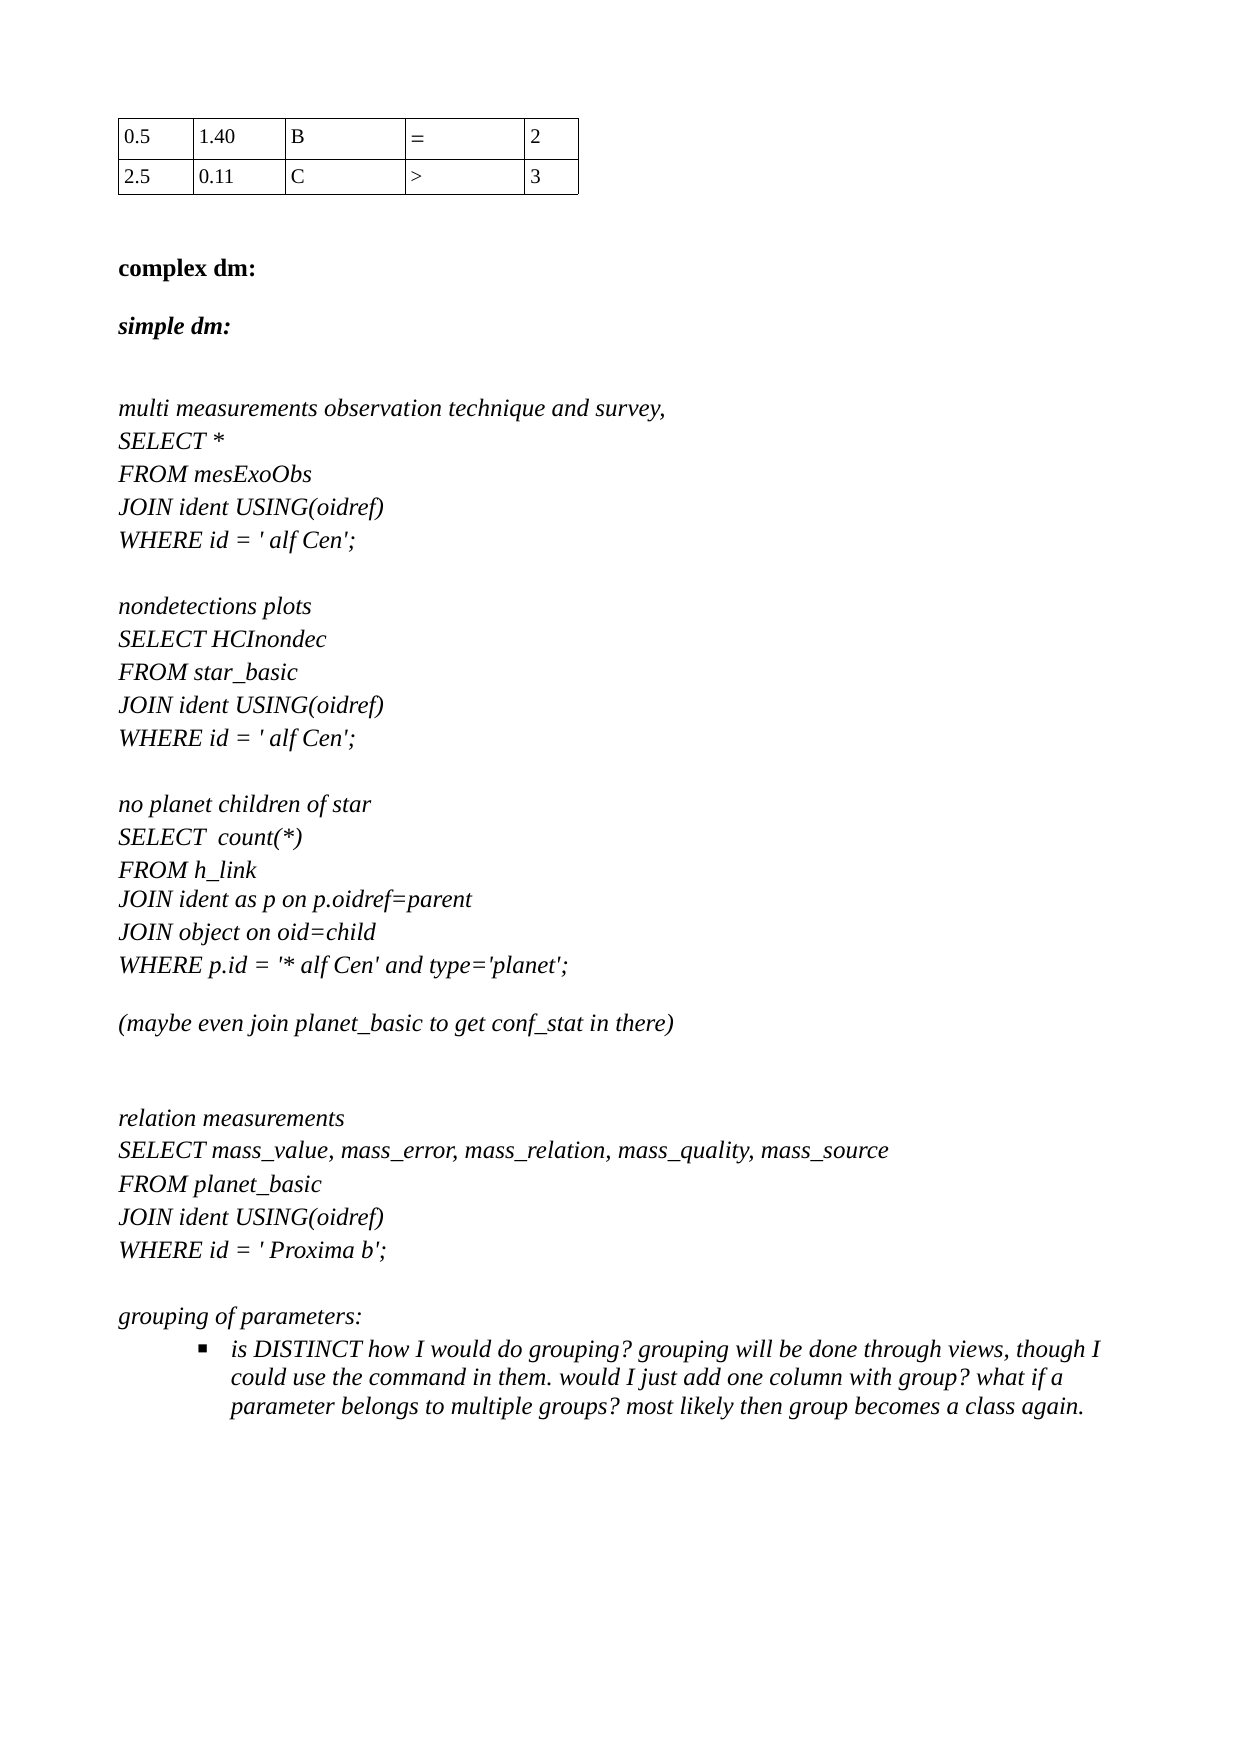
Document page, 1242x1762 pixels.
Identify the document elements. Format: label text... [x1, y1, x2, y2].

text complex dm: [118, 253, 1124, 282]
text FROM mesExoObs [118, 459, 1124, 488]
text JOIN ident USING(oidref) [118, 690, 1124, 719]
text grouping of parameters: [118, 1301, 1124, 1329]
text SELECT HCInondec [118, 624, 1124, 653]
text JOIN ident as p on p.oidref=parent [118, 884, 1124, 913]
text SELECT * [118, 426, 1124, 455]
text WHERE id = ' alf Cen'; [118, 525, 1124, 554]
text JOIN ident USING(oidref) [118, 1202, 1124, 1230]
text JOIN object on oid=child [118, 917, 1124, 946]
text FROM h_link [118, 856, 1124, 884]
text WHERE id = ' alf Cen'; [118, 723, 1124, 752]
table_cell 2 [525, 119, 578, 158]
table_cell 1.40 [194, 119, 285, 158]
table_cell 0.11 [194, 160, 285, 194]
text (maybe even join planet_basic to get conf_stat in there) [118, 1008, 1124, 1037]
table_cell B [286, 119, 405, 158]
text no planet children of star [118, 789, 1124, 818]
text simple dm: [118, 311, 1124, 339]
text multi measurements observation technique and survey, [118, 393, 1124, 422]
text WHERE id = ' Proxima b'; [118, 1235, 1124, 1263]
table_cell 2.5 [119, 160, 193, 194]
list is DISTINCT how I would do grouping? grouping will be done through views, though I could use the command in them. would I just add one column with group? what if a parameter belongs to multiple groups? most likely then group becomes a class again. [193, 1334, 1124, 1420]
text FROM planet_basic [118, 1169, 1124, 1197]
text JOIN ident USING(oidref) [118, 492, 1124, 521]
table_cell 0.5 [119, 119, 193, 158]
text FROM star_basic [118, 657, 1124, 686]
text relation measurements [118, 1103, 1124, 1131]
table_cell = [406, 119, 524, 158]
table_cell 3 [525, 160, 578, 194]
table_cell C [286, 160, 405, 194]
text WHERE p.id = '* alf Cen' and type='planet'; [118, 950, 1124, 979]
text SELECT count(*) [118, 822, 1124, 851]
table_cell > [406, 160, 524, 194]
text nondetections plots [118, 591, 1124, 620]
text SELECT mass_value, mass_error, mass_relation, mass_quality, mass_source [118, 1136, 1124, 1164]
